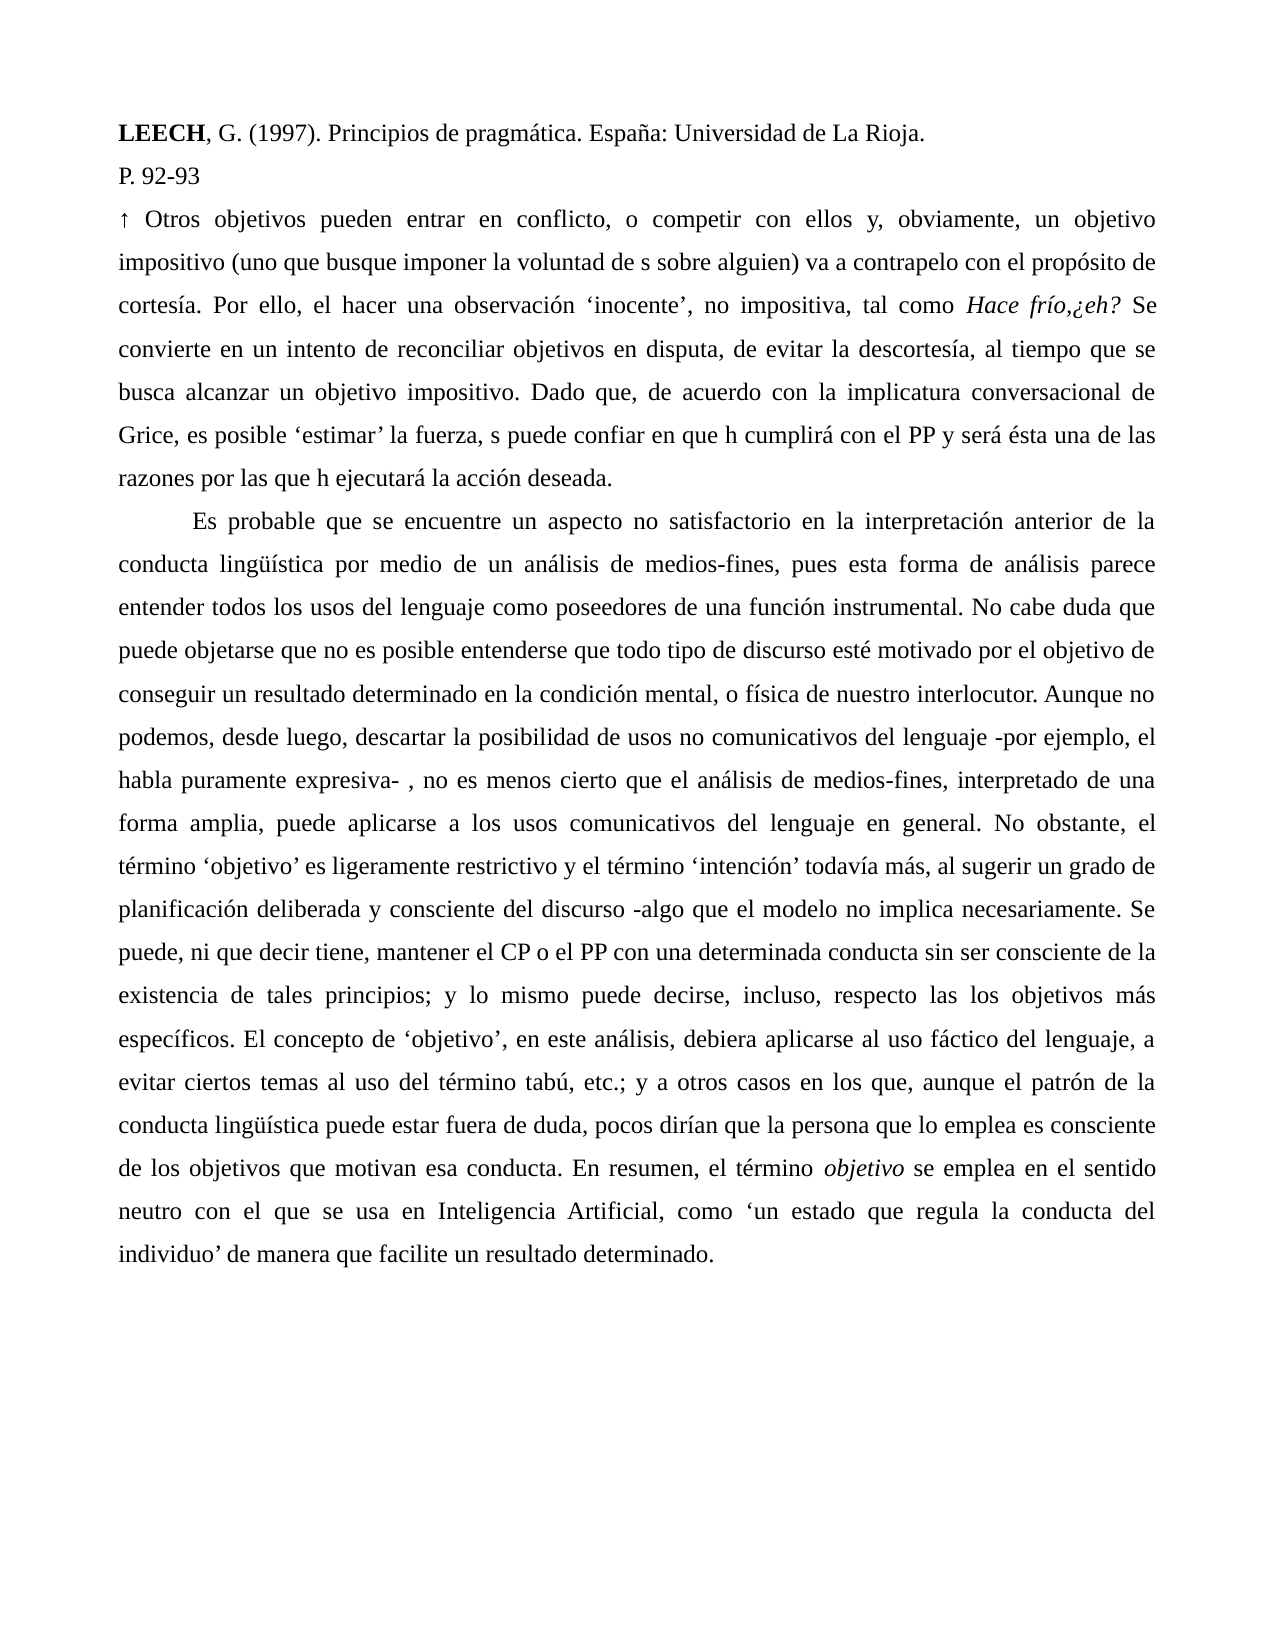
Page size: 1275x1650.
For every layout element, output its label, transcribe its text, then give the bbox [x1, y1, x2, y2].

text P. 92-93 [118, 161, 1157, 190]
text LEECH, G. (1997). Principios de pragmática. España: Universidad de La Rioja. [118, 118, 1157, 147]
text ↑ Otros objetivos pueden entrar en conflicto, o competir con ellos y, obviamente, un objetivo impositivo (uno que busque imponer la voluntad de s sobre alguien) va a contrapelo con el propósito de cortesía. Por ello, el hacer una observación ‘inocente’, no impositiva, tal como Hace frío,¿eh? Se convierte en un intento de reconciliar objetivos en disputa, de evitar la descortesía, al tiempo que se busca alcanzar un objetivo impositivo. Dado que, de acuerdo con la implicatura conversacional de Grice, es posible ‘estimar’ la fuerza, s puede confiar en que h cumplirá con el PP y será ésta una de las razones por las que h ejecutará la acción deseada. [118, 204, 1157, 492]
text Es probable que se encuentre un aspecto no satisfactorio en la interpretación anterior de la conducta lingüística por medio de un análisis de medios-fines, pues esta forma de análisis parece entender todos los usos del lenguaje como poseedores de una función instrumental. No cabe duda que puede objetarse que no es posible entenderse que todo tipo de discurso esté motivado por el objetivo de conseguir un resultado determinado en la condición mental, o física de nuestro interlocutor. Aunque no podemos, desde luego, descartar la posibilidad de usos no comunicativos del lenguaje -por ejemplo, el habla puramente expresiva- , no es menos cierto que el análisis de medios-fines, interpretado de una forma amplia, puede aplicarse a los usos comunicativos del lenguaje en general. No obstante, el término ‘objetivo’ es ligeramente restrictivo y el término ‘intención’ todavía más, al sugerir un grado de planificación deliberada y consciente del discurso -algo que el modelo no implica necesariamente. Se puede, ni que decir tiene, mantener el CP o el PP con una determinada conducta sin ser consciente de la existencia de tales principios; y lo mismo puede decirse, incluso, respecto las los objetivos más específicos. El concepto de ‘objetivo’, en este análisis, debiera aplicarse al uso fáctico del lenguaje, a evitar ciertos temas al uso del término tabú, etc.; y a otros casos en los que, aunque el patrón de la conducta lingüística puede estar fuera de duda, pocos dirían que la persona que lo emplea es consciente de los objetivos que motivan esa conducta. En resumen, el término objetivo se emplea en el sentido neutro con el que se usa en Inteligencia Artificial, como ‘un estado que regula la conducta del individuo’ de manera que facilite un resultado determinado. [118, 506, 1157, 1268]
